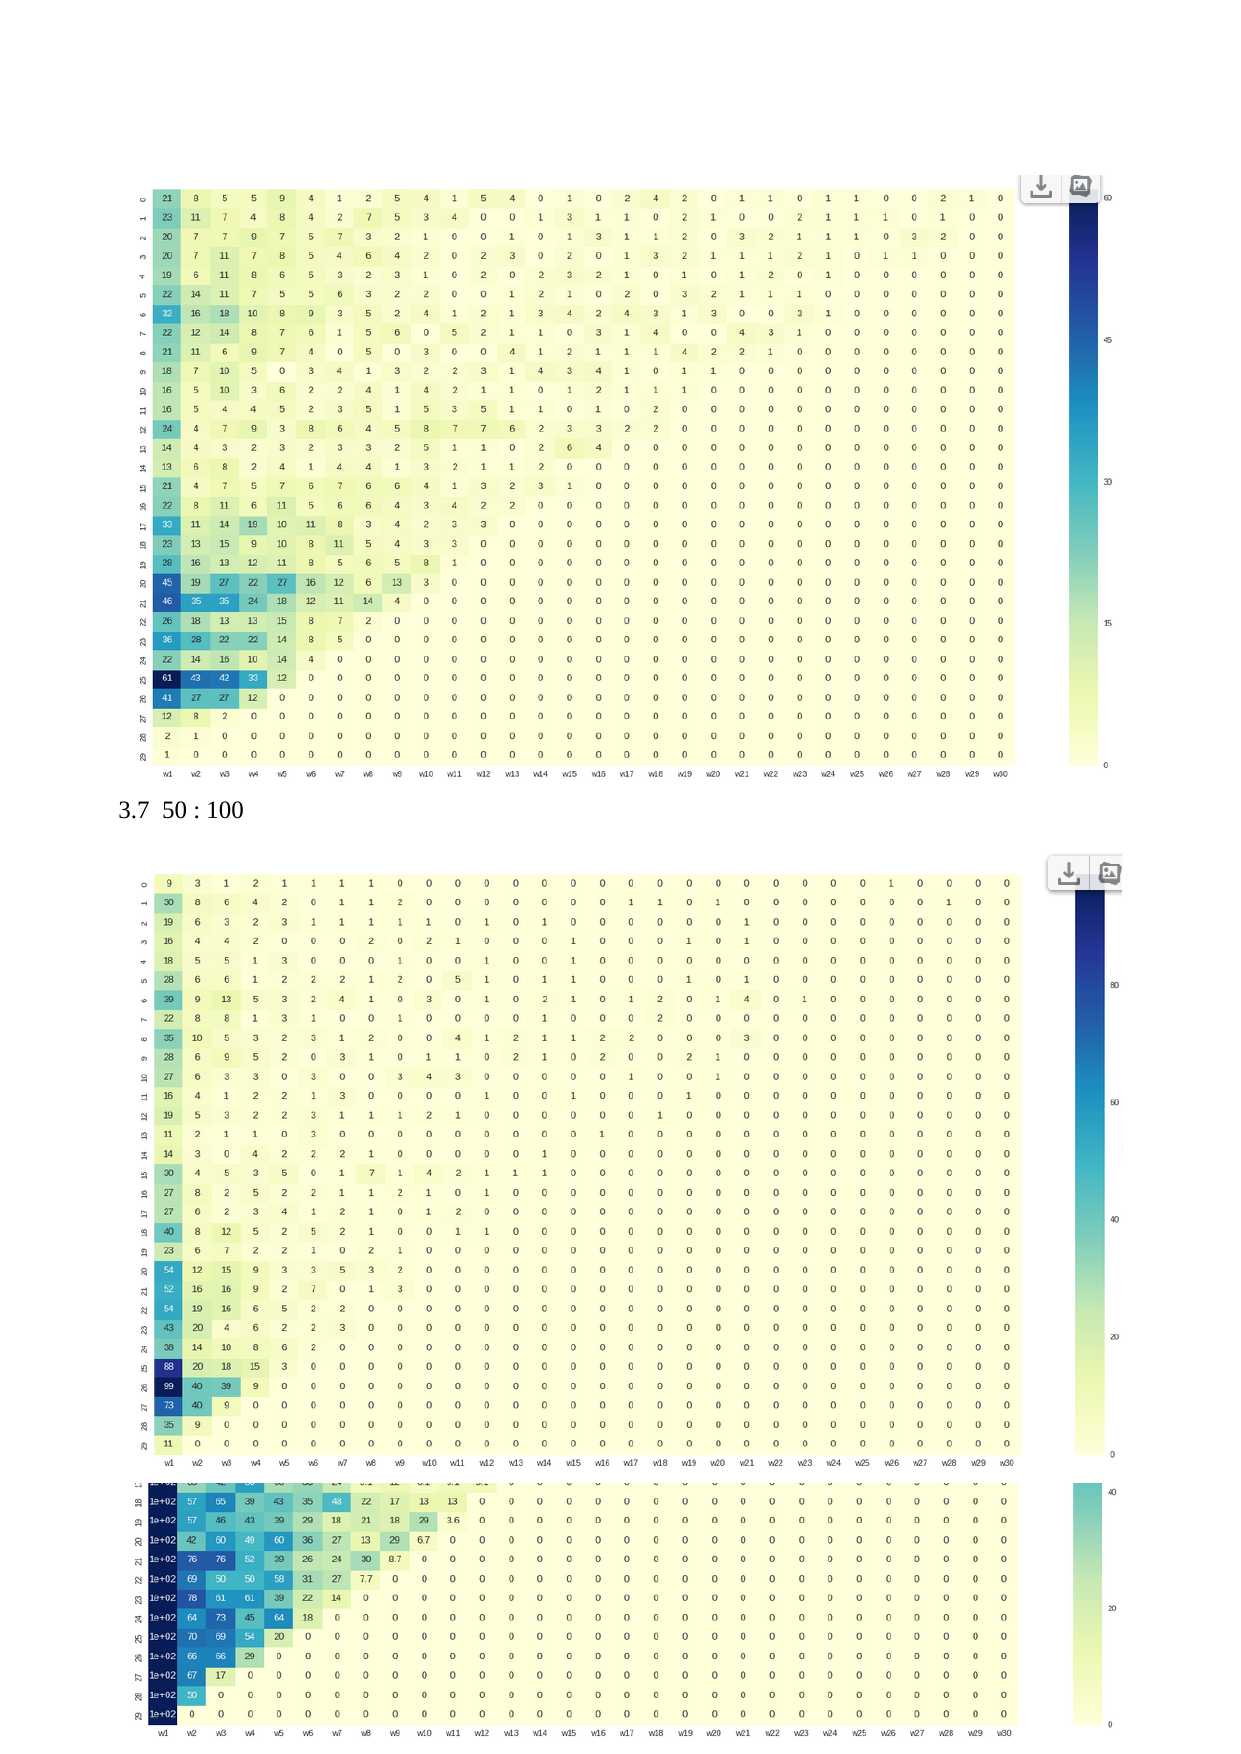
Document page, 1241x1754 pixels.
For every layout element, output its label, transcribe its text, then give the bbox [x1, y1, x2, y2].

picture [118, 175, 1123, 796]
picture [118, 852, 1123, 1754]
text 3.7 50 : 100 [118, 796, 1122, 824]
